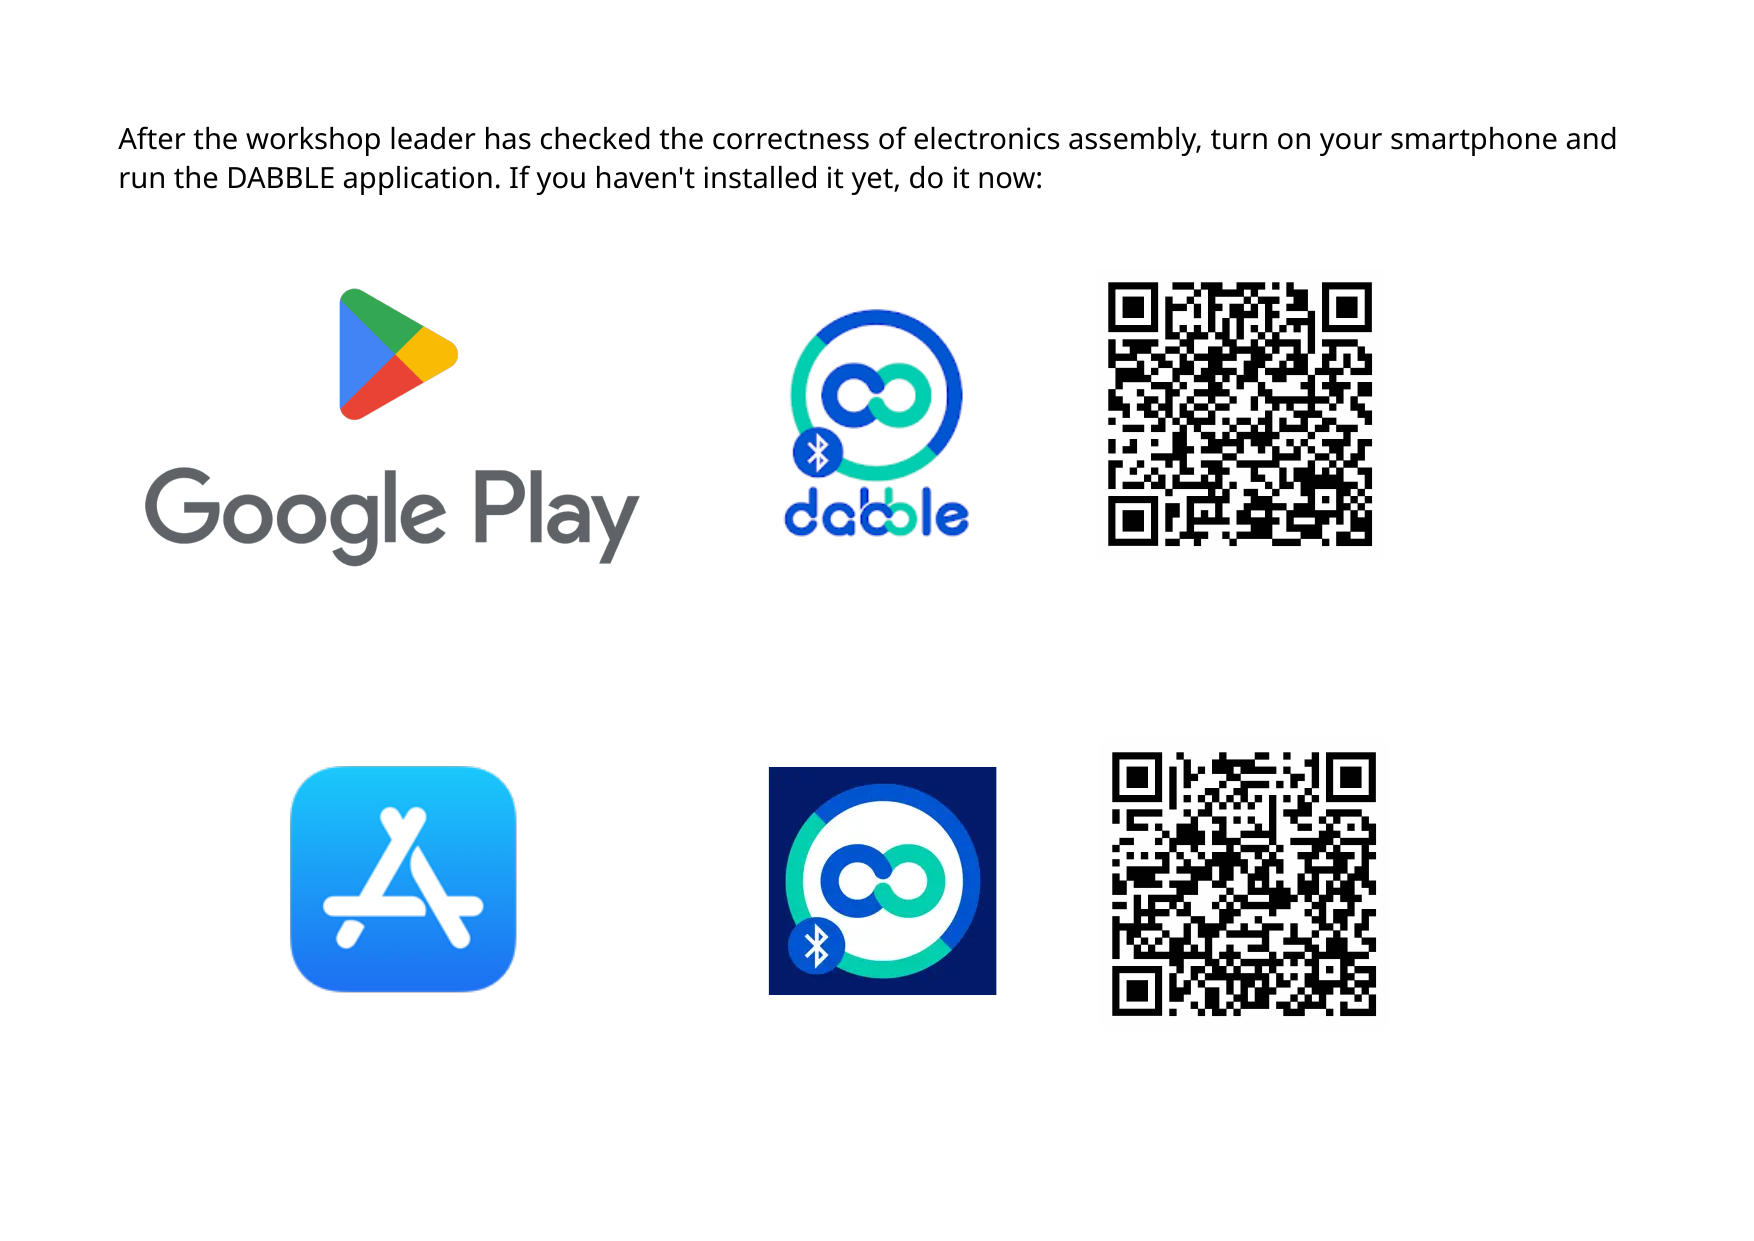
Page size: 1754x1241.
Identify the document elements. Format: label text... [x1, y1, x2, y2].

picture [768, 767, 997, 995]
picture [1094, 268, 1386, 560]
picture [752, 297, 1002, 548]
text After the workshop leader has checked the correctness of electronics assembly, turn on your smartphone and run the DABBLE application. If you haven't installed it yet, do it now: [118, 118, 1636, 197]
picture [1098, 738, 1390, 1030]
picture [289, 765, 518, 994]
picture [126, 276, 659, 576]
